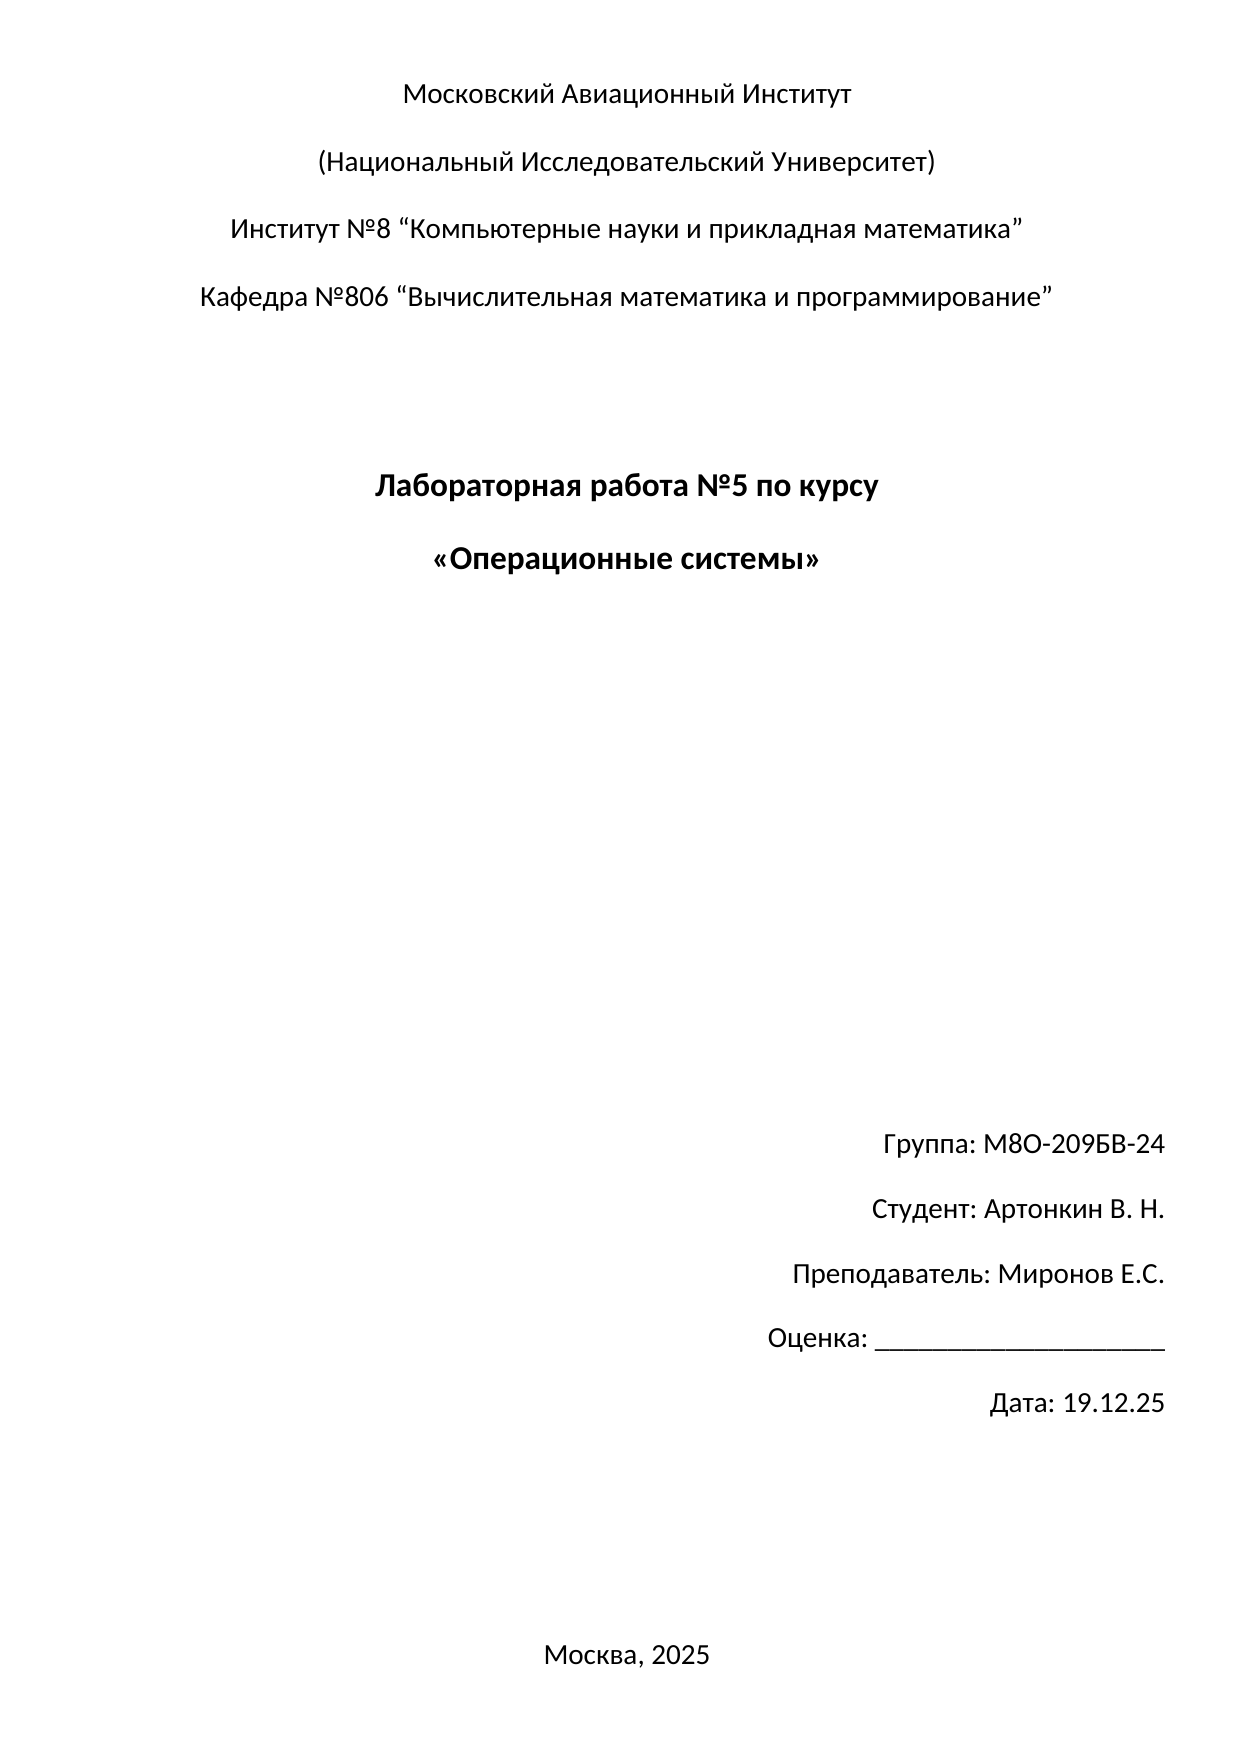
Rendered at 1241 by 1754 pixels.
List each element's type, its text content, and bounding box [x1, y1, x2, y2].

text Преподаватель: Миронов Е.С. [88, 1255, 1165, 1290]
text Москва, 2025 [88, 1636, 1165, 1671]
text Студент: Артонкин В. Н. [88, 1190, 1165, 1226]
text Оценка: ____________________ [88, 1319, 1165, 1355]
text Институт №8 “Компьютерные науки и прикладная математика” [88, 210, 1165, 246]
text Группа: М8О-209БВ-24 [88, 1125, 1165, 1161]
text Лабораторная работа №5 по курсу [88, 464, 1165, 505]
text (Национальный Исследовательский Университет) [88, 143, 1165, 178]
text «Операционные системы» [88, 537, 1165, 578]
text Московский Авиационный Институт [88, 75, 1165, 111]
text Дата: 19.12.25 [88, 1384, 1165, 1420]
text Кафедра №806 “Вычислительная математика и программирование” [88, 278, 1165, 313]
